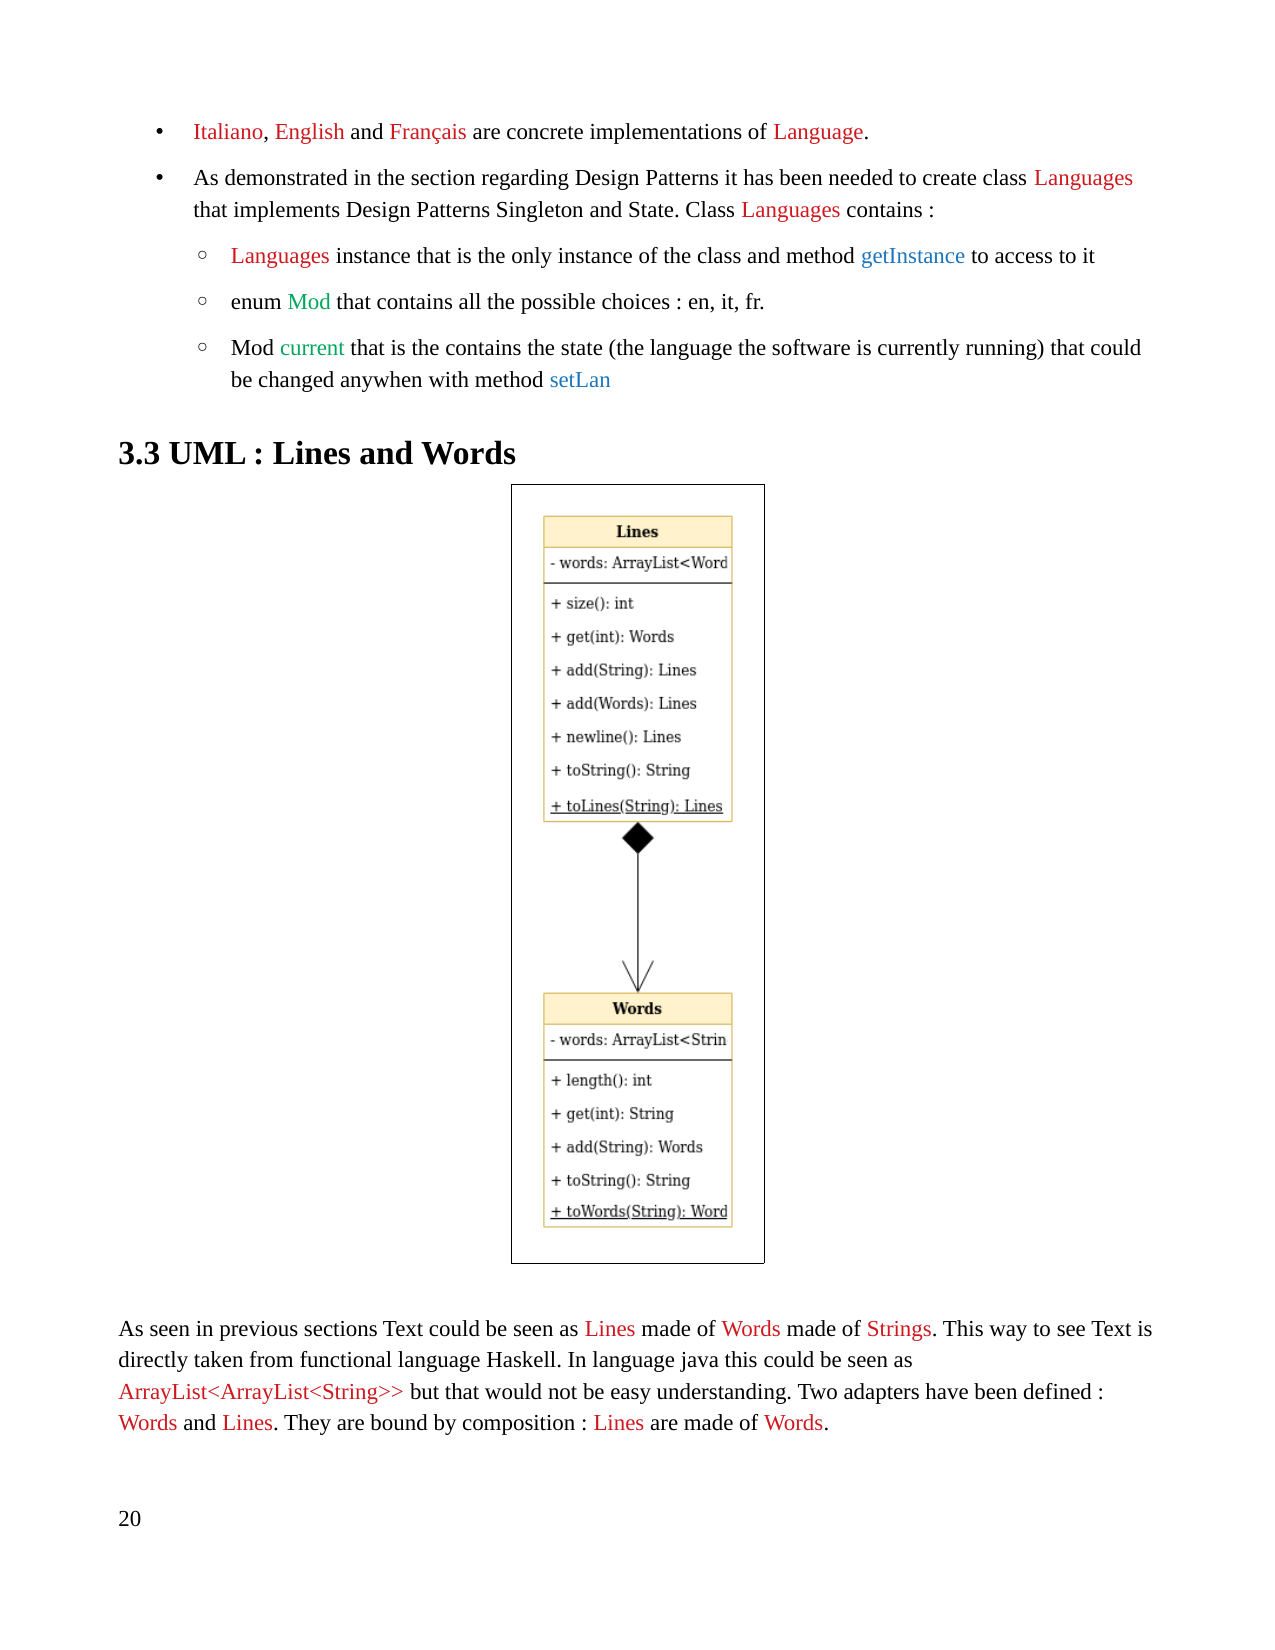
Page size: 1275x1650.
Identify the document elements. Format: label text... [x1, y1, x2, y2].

list Italiano, English and Français are concrete implementations of Language. [156, 118, 1157, 144]
list enum Mod that contains all the possible choices : en, it, fr. [193, 288, 1157, 314]
list Mod current that is the contains the state (the language the software is currently running) that could be changed anywhen with method setLan [193, 334, 1157, 392]
list As demonstrated in the section regarding Design Patterns it has been needed to create class Languages that implements Design Patterns Singleton and State. Class Languages contains : [156, 164, 1157, 222]
list Languages instance that is the only instance of the class and method getInstance to access to it [193, 242, 1157, 268]
subtitle 3.3 UML : Lines and Words [118, 433, 1157, 471]
picture [514, 487, 762, 1261]
text As seen in previous sections Text could be seen as Lines made of Words made of Strings. This way to see Text is directly taken from functional language Haskell. In language java this could be seen as ArrayList<ArrayList<String>> but that would not be easy understanding. Two adapters have been defined : Words and Lines. They are bound by composition : Lines are made of Words. [118, 1315, 1157, 1436]
